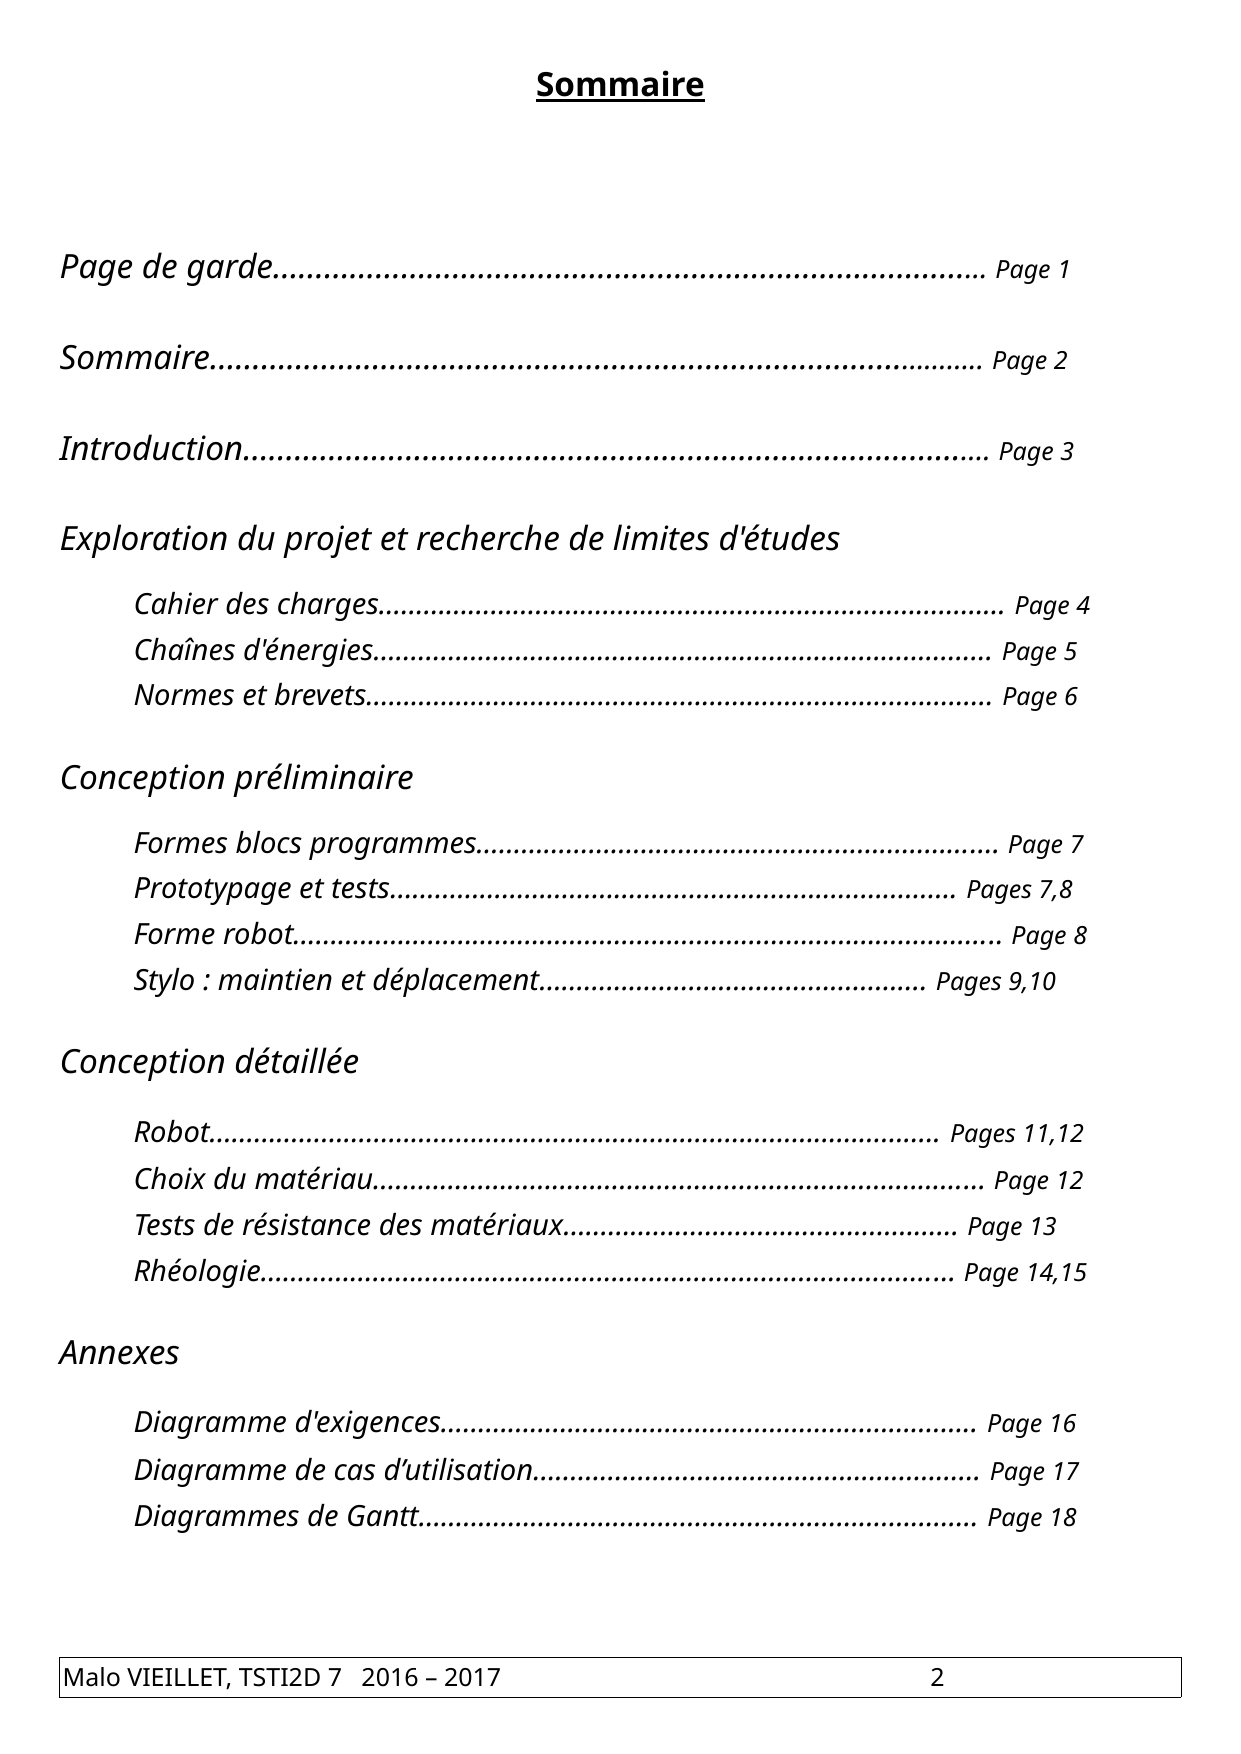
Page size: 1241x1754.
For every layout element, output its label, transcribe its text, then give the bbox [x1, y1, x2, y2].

text Tests de résistance des matériaux……………………………………..……… Page 13 [59, 1204, 1181, 1244]
text Cahier des charges………………………………………………………………………… Page 4 [59, 583, 1181, 623]
text Diagramme de cas d’utilisation…………………………………………………… Page 17 [59, 1449, 1181, 1489]
text Conception détaillée [59, 1038, 1181, 1084]
text Sommaire……………………………………………………………………………….. Page 2 [59, 333, 1181, 379]
text Annexes [59, 1329, 1181, 1374]
text Page de garde………………………………………………………………………… Page 1 [59, 243, 1181, 288]
text Forme robot………………………………………………………………………………….. Page 8 [59, 913, 1181, 953]
text Introduction………………………………………………………………………….… Page 3 [59, 424, 1181, 470]
text Chaînes d'énergies……………………………………………………..………………… Page 5 [59, 629, 1181, 668]
text Robot…………………………………………………………………………………….. Pages 11,12 [59, 1106, 1181, 1152]
text Choix du matériau…………………………………………………………….………… Page 12 [59, 1158, 1181, 1198]
text Stylo : maintien et déplacement……………………………………………. Pages 9,10 [59, 959, 1181, 998]
text Diagrammes de Gantt…………………………………………….….…….………… Page 18 [59, 1495, 1181, 1535]
text Conception préliminaire [59, 754, 1181, 799]
text Prototypage et tests…………………………………………………………………. Pages 7,8 [59, 868, 1181, 907]
text Sommaire [59, 61, 1181, 106]
text Diagramme d'exigences……………………………………………………….…….. Page 16 [59, 1397, 1181, 1443]
text Exploration du projet et recherche de limites d'études [59, 515, 1181, 561]
text Normes et brevets………………………………………………………………………… Page 6 [59, 674, 1181, 714]
text Rhéologie………………………………………………………………………………… Page 14,15 [59, 1250, 1181, 1289]
text Formes blocs programmes………………………………………………………….… Page 7 [59, 822, 1181, 862]
